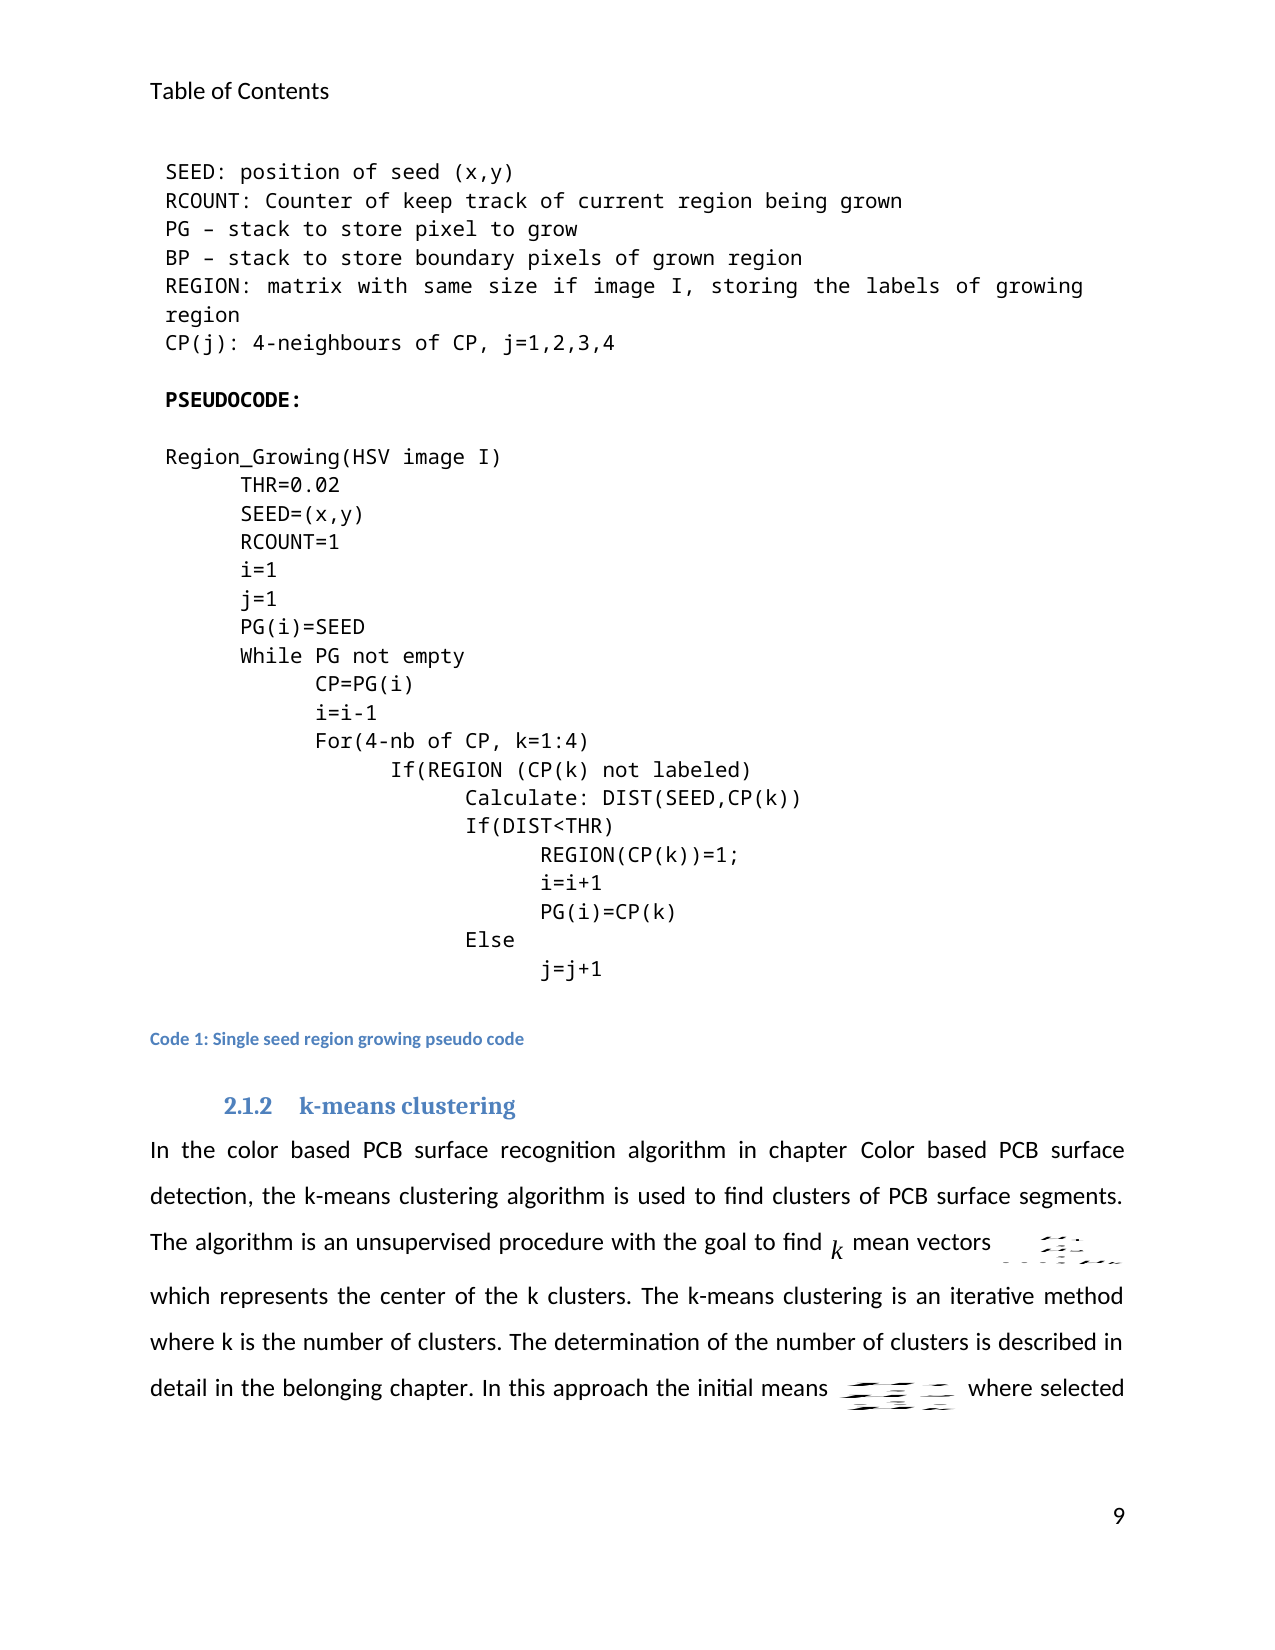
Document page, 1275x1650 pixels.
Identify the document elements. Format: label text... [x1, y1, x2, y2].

text PG(i)=SEED [165, 612, 1084, 641]
text SEED: position of seed (x,y) [165, 157, 1084, 186]
text i=1 [165, 556, 1084, 584]
text Code 1: Single seed region growing pseudo code [150, 1027, 1125, 1050]
text If(DIST<THR) [240, 812, 1084, 840]
text PSEUDOCODE: [165, 385, 1084, 413]
text RCOUNT: Counter of keep track of current region being grown [165, 186, 1084, 214]
subtitle k-means clustering [224, 1092, 1125, 1120]
text Region_Growing(HSV image I) [165, 442, 1084, 470]
text BP – stack to store boundary pixels of grown region [165, 243, 1084, 271]
text REGION(CP(k))=1; [240, 840, 1084, 868]
text CP=PG(i) [165, 669, 1084, 698]
text j=j+1 [240, 954, 1084, 982]
text REGION: matrix with same size if image I, storing the labels of growing region [165, 271, 1084, 328]
text If(REGION (CP(k) not labeled) [240, 755, 1084, 783]
text i=i+1 [240, 868, 1084, 897]
text CP(j): 4-neighbours of CP, j=1,2,3,4 [165, 328, 1084, 357]
text SEED=(x,y) [165, 499, 1084, 527]
text While PG not empty [165, 641, 1084, 669]
text Else [240, 925, 1084, 954]
text RCOUNT=1 [165, 527, 1084, 556]
text PG – stack to store pixel to grow [165, 214, 1084, 243]
text THR=0.02 [165, 470, 1084, 499]
text For(4-nb of CP, k=1:4) [240, 726, 1084, 755]
text In the color based PCB surface recognition algorithm in chapter 3.2.2, the k-means clustering algorithm is used to find clusters of PCB surface segments. The algorithm is an unsupervised procedure with the goal to find mean vectors which represents the center of the k clusters. The k-means clustering is an iterative method where k is the number of clusters. The determination of the number of clusters is described in detail in the belonging chapter. In this approach the initial means where selected randomly from the sample space. The squared Euclidian distance is computed for each sample and the nearest mean is selected to approximate as: [150, 1135, 1125, 1411]
text j=1 [165, 584, 1084, 612]
text i=i-1 [165, 698, 1084, 726]
text PG(i)=CP(k) [240, 897, 1084, 925]
text Calculate: DIST(SEED,CP(k)) [240, 783, 1084, 812]
